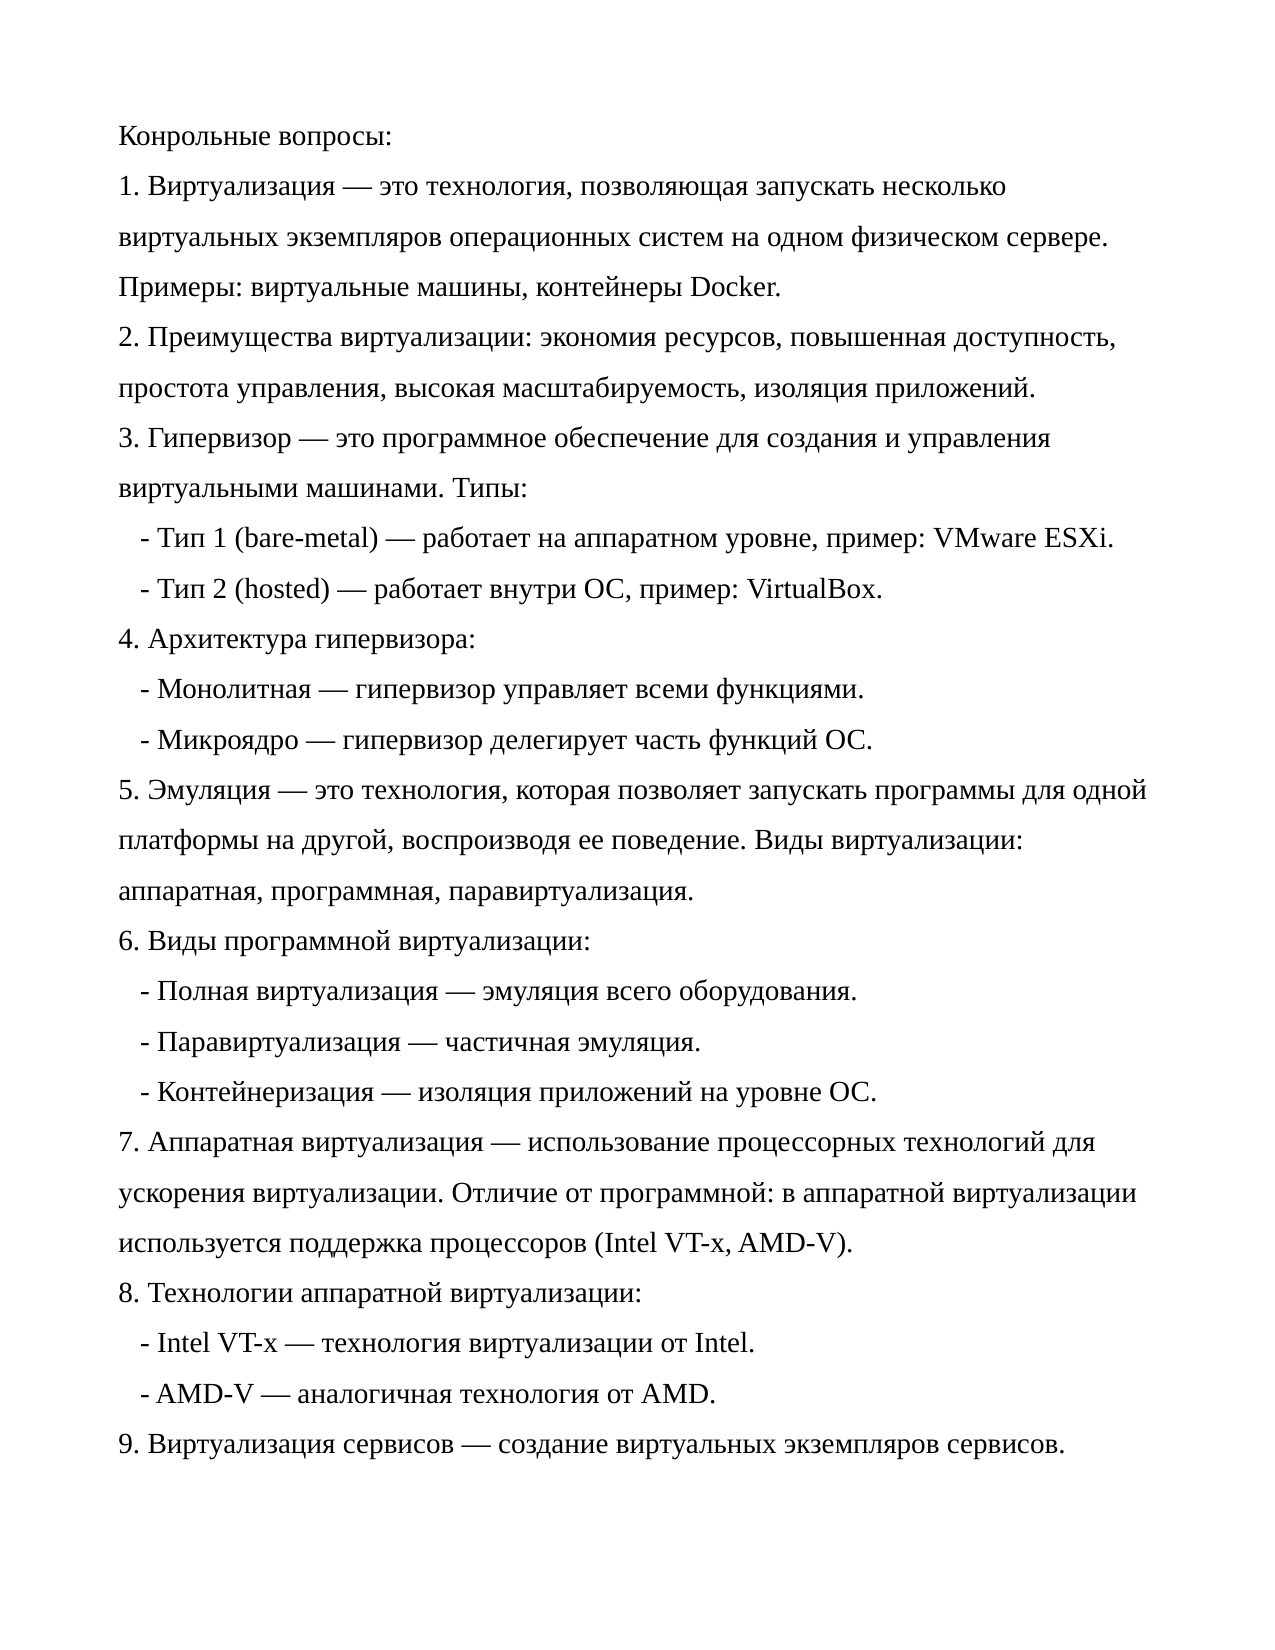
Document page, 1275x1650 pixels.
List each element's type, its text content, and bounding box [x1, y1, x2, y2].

text - Intel VT-x — технология виртуализации от Intel. [118, 1326, 1157, 1359]
text - AMD-V — аналогичная технология от AMD. [118, 1376, 1157, 1409]
text 2. Преимущества виртуализации: экономия ресурсов, повышенная доступность, простота управления, высокая масштабируемость, изоляция приложений. [118, 319, 1157, 403]
text 8. Технологии аппаратной виртуализации: [118, 1275, 1157, 1309]
text - Контейнеризация — изоляция приложений на уровне ОС. [118, 1074, 1157, 1108]
text 4. Архитектура гипервизора: [118, 621, 1157, 655]
text Конрольные вопросы: 1. Виртуализация — это технология, позволяющая запускать несколько виртуальных экземпляров операционных систем на одном физическом сервере. Примеры: виртуальные машины, контейнеры Docker. [118, 118, 1157, 303]
text 9. Виртуализация сервисов — создание виртуальных экземпляров сервисов. [118, 1426, 1157, 1460]
text 7. Аппаратная виртуализация — использование процессорных технологий для ускорения виртуализации. Отличие от программной: в аппаратной виртуализации используется поддержка процессоров (Intel VT-x, AMD-V). [118, 1124, 1157, 1258]
text - Тип 1 (bare-metal) — работает на аппаратном уровне, пример: VMware ESXi. [118, 521, 1157, 554]
text 6. Виды программной виртуализации: [118, 923, 1157, 957]
text - Монолитная — гипервизор управляет всеми функциями. [118, 672, 1157, 705]
text - Микроядро — гипервизор делегирует часть функций ОС. [118, 722, 1157, 755]
text - Полная виртуализация — эмуляция всего оборудования. [118, 973, 1157, 1007]
text 3. Гипервизор — это программное обеспечение для создания и управления виртуальными машинами. Типы: [118, 420, 1157, 504]
text 5. Эмуляция — это технология, которая позволяет запускать программы для одной платформы на другой, воспроизводя ее поведение. Виды виртуализации: аппаратная, программная, паравиртуализация. [118, 772, 1157, 906]
text - Тип 2 (hosted) — работает внутри ОС, пример: VirtualBox. [118, 571, 1157, 604]
text - Паравиртуализация — частичная эмуляция. [118, 1024, 1157, 1057]
